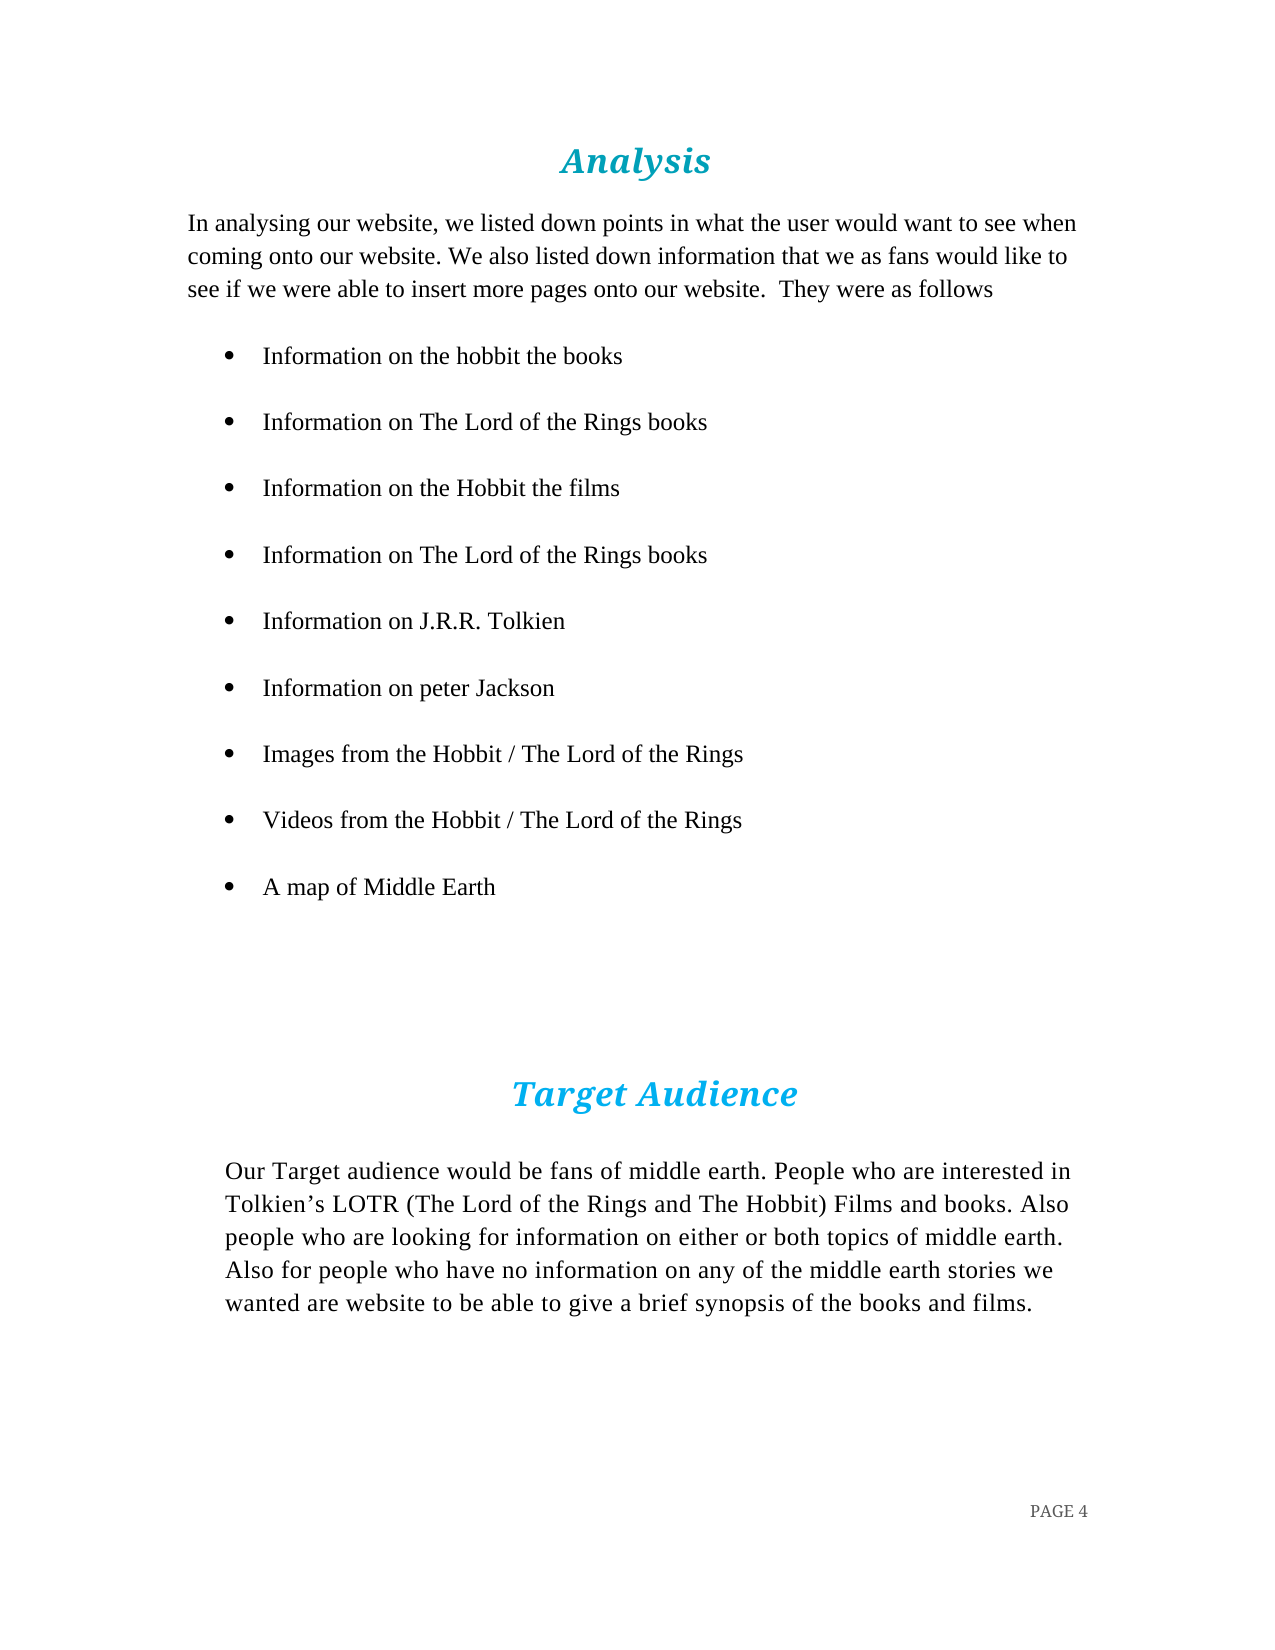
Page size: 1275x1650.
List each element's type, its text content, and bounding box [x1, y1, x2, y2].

list Information on J.R.R. Tolkien [225, 606, 1087, 635]
list Information on The Lord of the Rings books [225, 540, 1087, 569]
list Information on The Lord of the Rings books [225, 407, 1087, 436]
text Target Audience [225, 1070, 1087, 1116]
list Information on peter Jackson [225, 673, 1087, 701]
list Information on the Hobbit the films [225, 473, 1087, 502]
list A map of Middle Earth [225, 872, 1087, 900]
list Information on the hobbit the books [225, 341, 1087, 369]
list Videos from the Hobbit / The Lord of the Rings [225, 805, 1087, 834]
text Our Target audience would be fans of middle earth. People who are interested in Tolkien’s LOTR (The Lord of the Rings and The Hobbit) Films and books. Also people who are looking for information on either or both topics of middle earth. Also for people who have no information on any of the middle earth stories we wanted are website to be able to give a brief synopsis of the books and films. [225, 1156, 1087, 1317]
subtitle Analysis [187, 137, 1087, 183]
list Images from the Hobbit / The Lord of the Rings [225, 739, 1087, 768]
text In analysing our website, we listed down points in what the user would want to see when coming onto our website. We also listed down information that we as fans would like to see if we were able to insert more pages onto our website. They were as follows [187, 208, 1087, 303]
